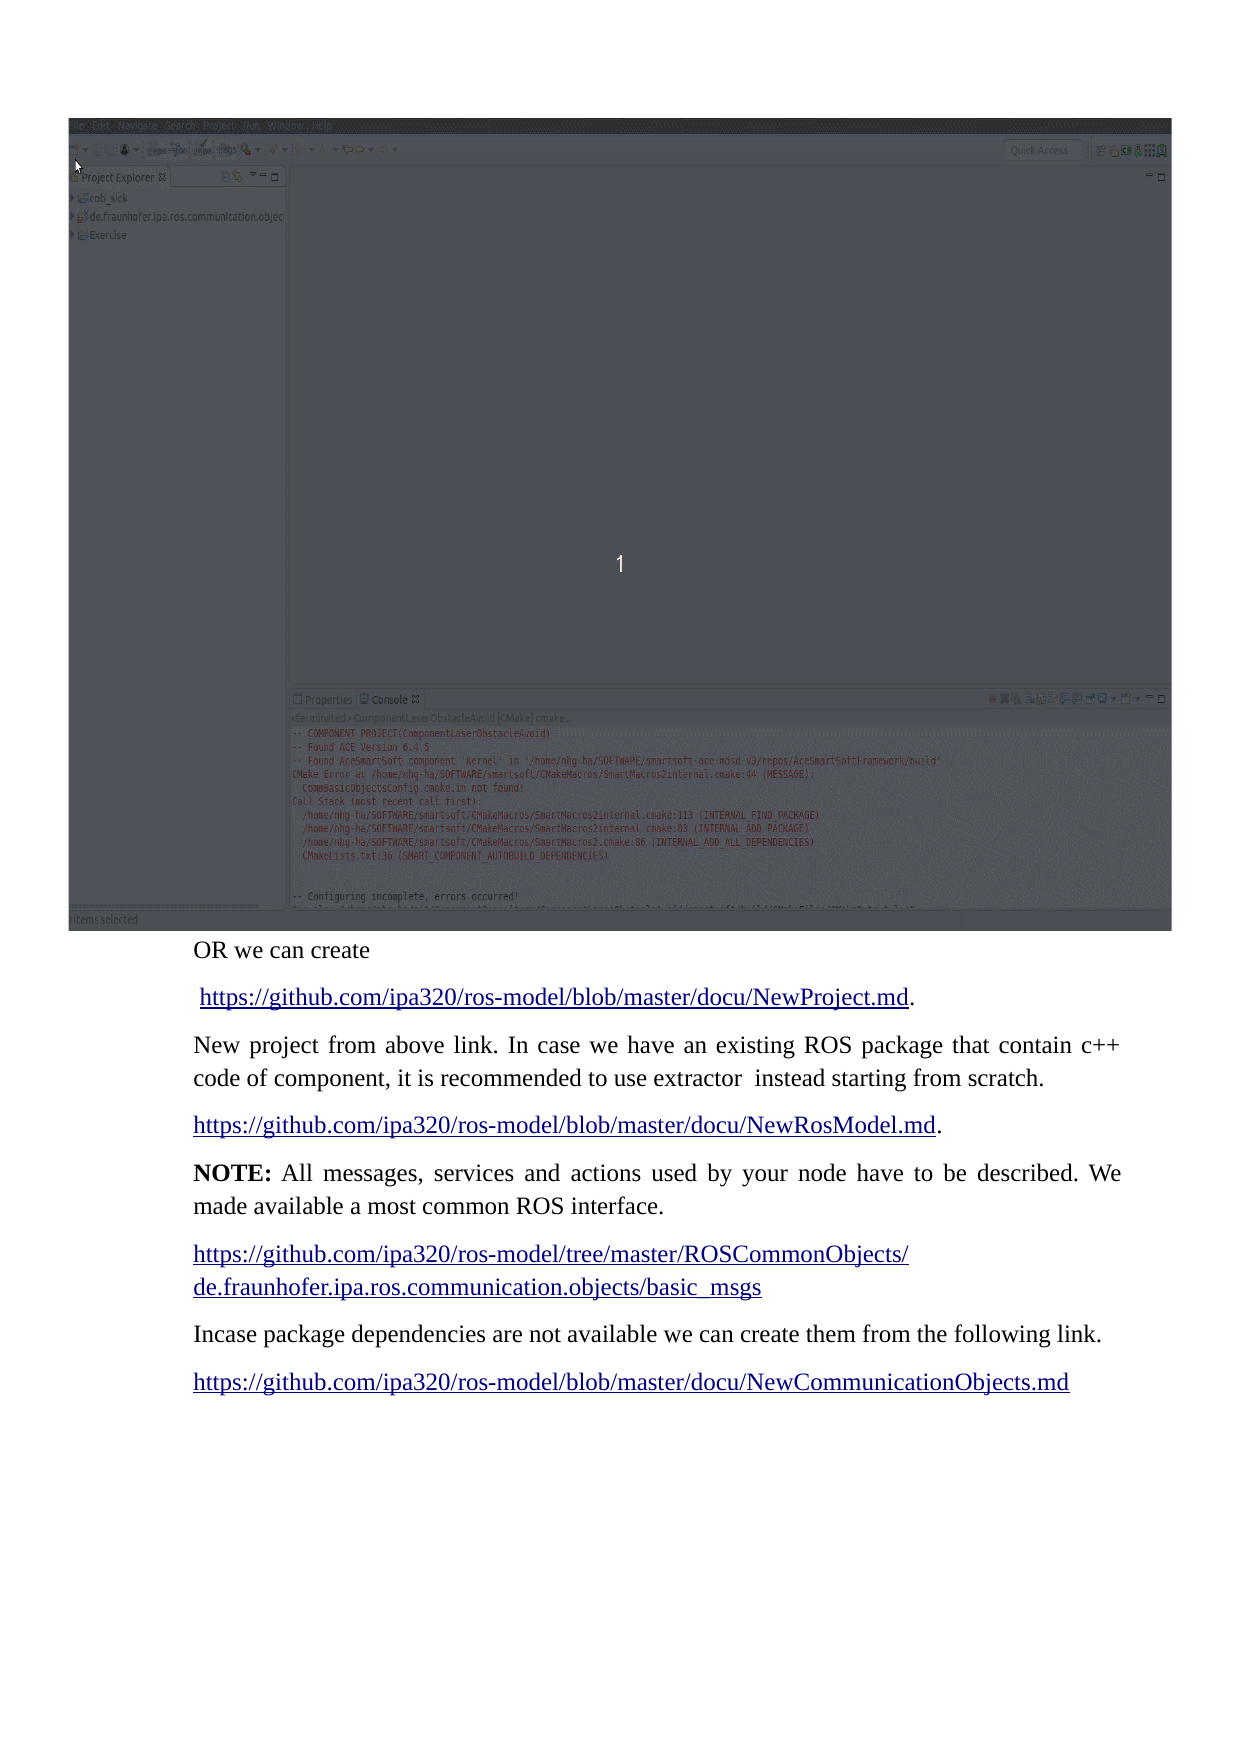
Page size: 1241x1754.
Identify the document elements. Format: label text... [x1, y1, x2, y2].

list https://github.com/ipa320/ros-model/blob/master/docu/NewRosModel.md. [156, 1111, 1122, 1139]
list https://github.com/ipa320/ros-model/blob/master/docu/NewProject.md. [156, 982, 1122, 1011]
list OR we can create [156, 931, 1122, 963]
list New project from above link. In case we have an existing ROS package that contain c++ code of component, it is recommended to use extractor instead starting from scratch. [156, 1030, 1122, 1092]
list Incase package dependencies are not available we can create them from the following link. [156, 1319, 1122, 1348]
list https://github.com/ipa320/ros-model/blob/master/docu/NewCommunicationObjects.md [156, 1367, 1122, 1396]
list NOTE: All messages, services and actions used by your node have to be described. We made available a most common ROS interface. [156, 1158, 1122, 1220]
list https://github.com/ipa320/ros-model/tree/master/ROSCommonObjects/de.fraunhofer.ipa.ros.communication.objects/basic_msgs [156, 1239, 1122, 1301]
picture [68, 118, 1172, 931]
